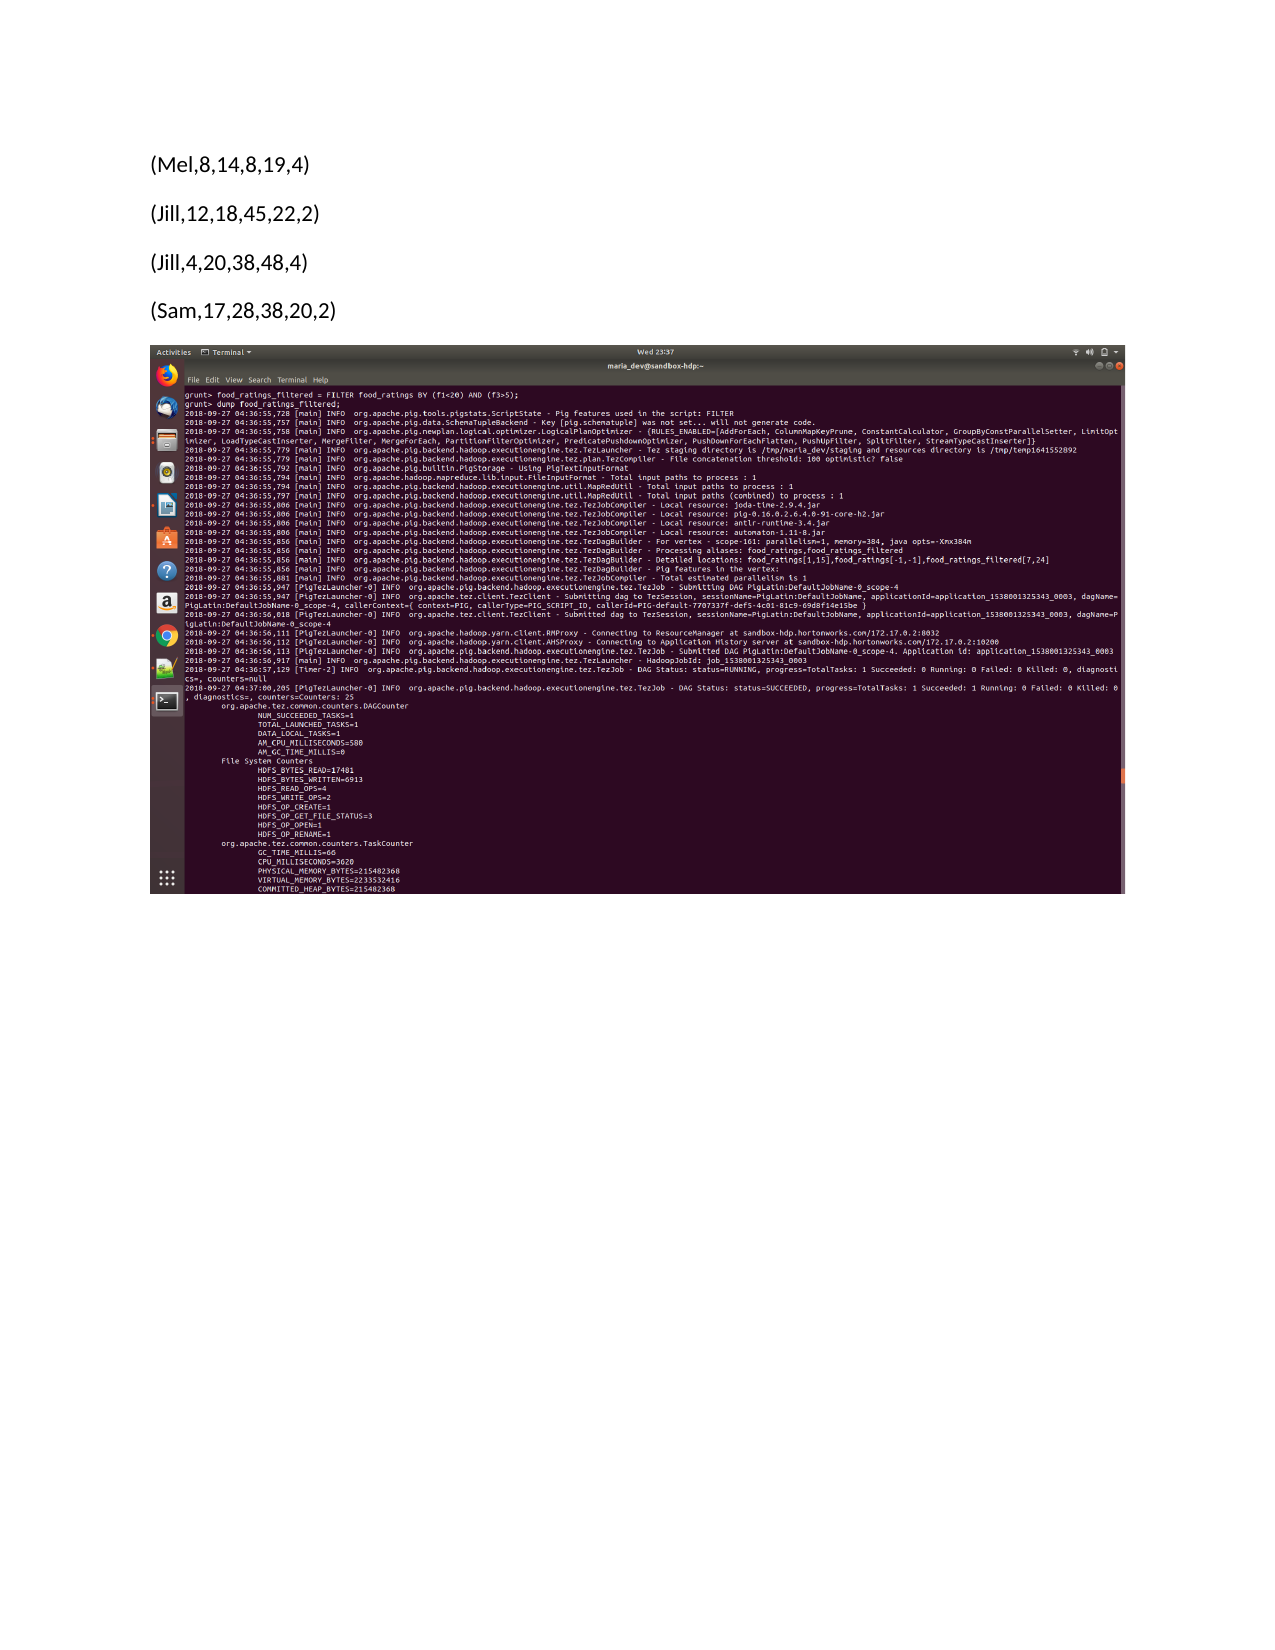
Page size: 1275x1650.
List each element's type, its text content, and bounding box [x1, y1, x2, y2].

text (Jill,4,20,38,48,4) [150, 248, 1125, 276]
text (Jill,12,18,45,22,2) [150, 199, 1125, 227]
text (Sam,17,28,38,20,2) [150, 297, 1125, 324]
picture [150, 345, 1125, 894]
text (Mel,8,14,8,19,4) [150, 150, 1125, 178]
